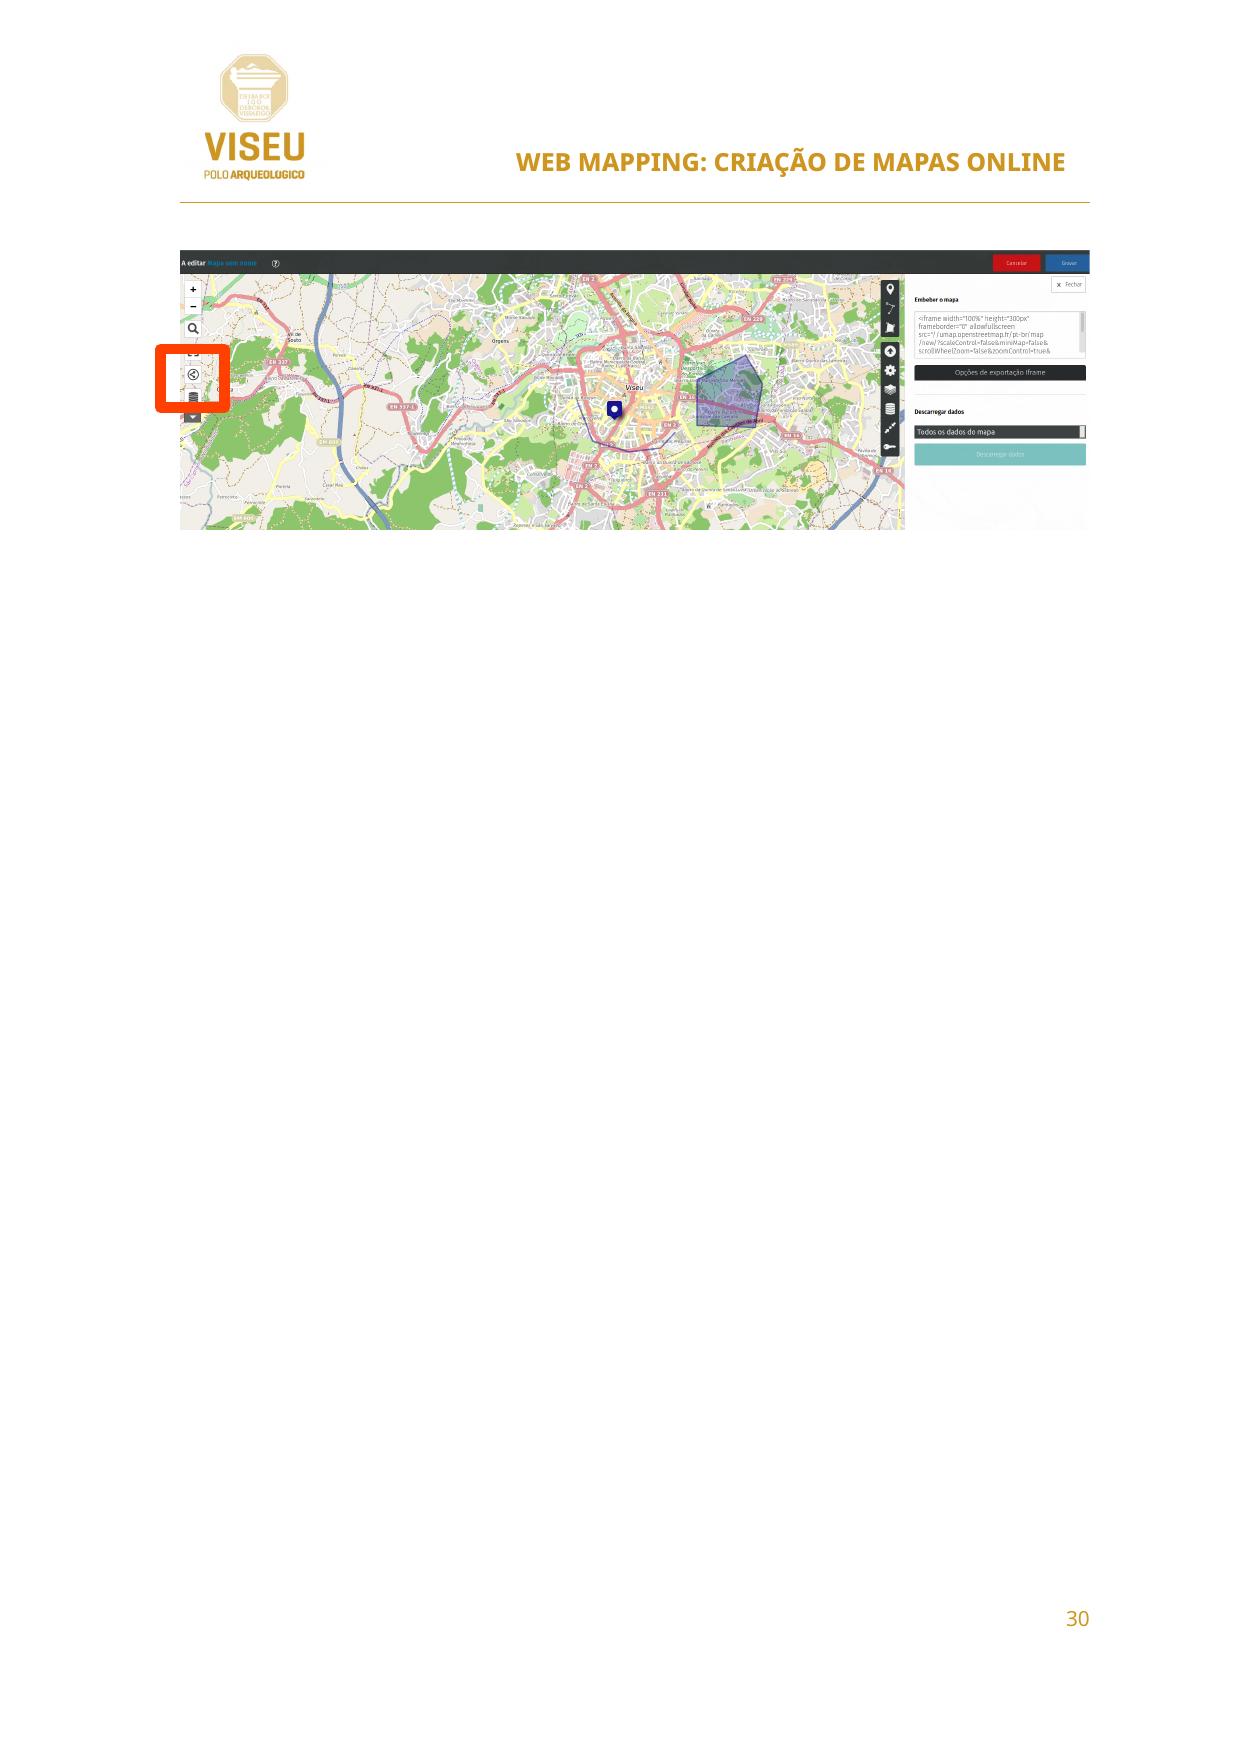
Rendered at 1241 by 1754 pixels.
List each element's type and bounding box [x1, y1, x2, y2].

picture [180, 354, 219, 402]
picture [180, 250, 1090, 530]
